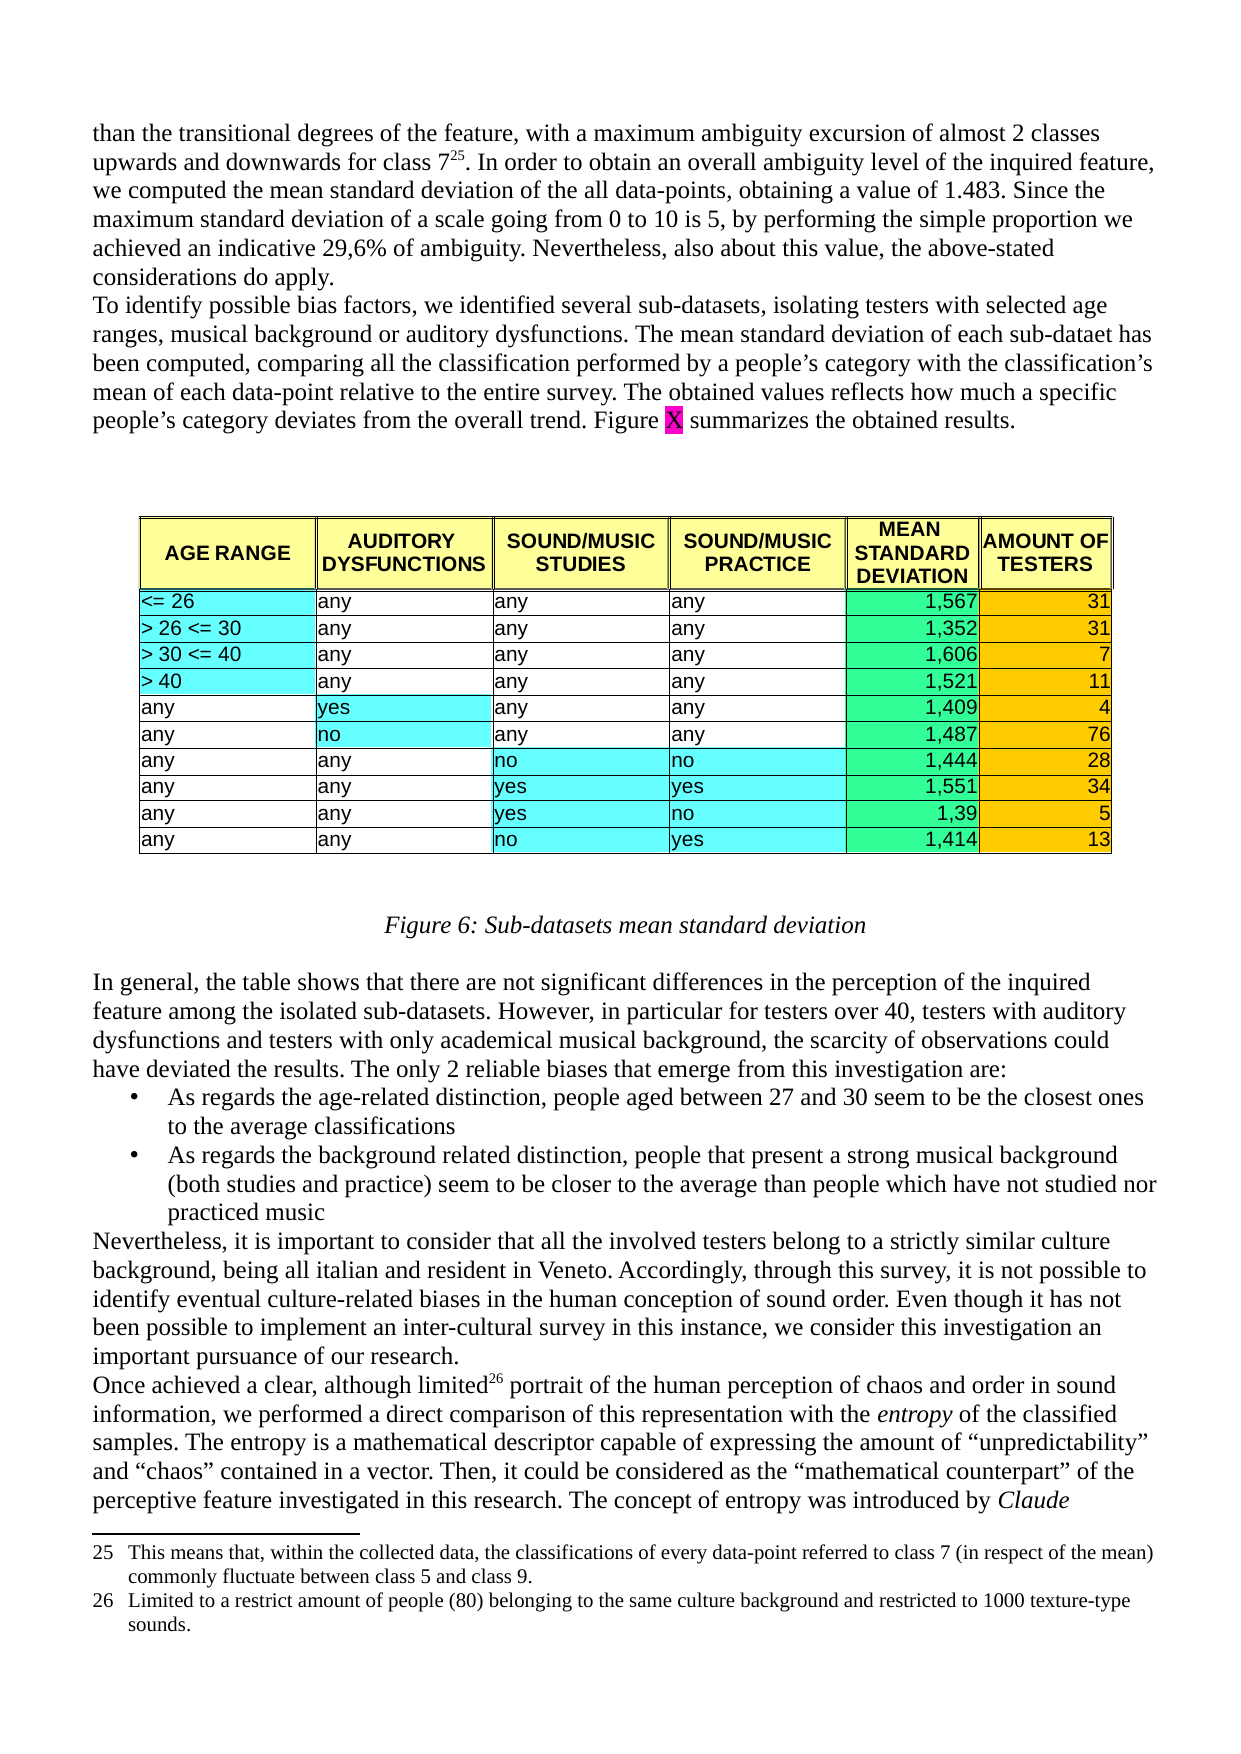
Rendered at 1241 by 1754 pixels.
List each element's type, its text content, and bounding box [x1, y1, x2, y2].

list As regards the background related distinction, people that present a strong musical background (both studies and practice) seem to be closer to the average than people which have not studied nor practiced music [130, 1140, 1160, 1226]
text Limited to a restrict amount of people (80) belonging to the same culture background and restricted to 1000 texture-type sounds. [92, 1588, 1160, 1636]
text In general, the table shows that there are not significant differences in the perception of the inquired feature among the isolated sub-datasets. However, in particular for testers over 40, testers with auditory dysfunctions and testers with only academical musical background, the scarcity of observations could have deviated the results. The only 2 reliable biases that emerge from this investigation are: [92, 967, 1160, 1082]
text This means that, within the collected data, the classifications of every data-point referred to class 7 (in respect of the mean) commonly fluctuate between class 5 and class 9. [92, 1539, 1160, 1588]
text Once achieved a clear, although limited portrait of the human perception of chaos and order in sound information, we performed a direct comparison of this representation with the entropy of the classified samples. The entropy is a mathematical descriptor capable of expressing the amount of “unpredictability” and “chaos” contained in a vector. Then, it could be considered as the “mathematical counterpart” of the perceptive feature investigated in this research. The concept of entropy was introduced by Claude [92, 1370, 1160, 1514]
text To identify possible bias factors, we identified several sub-datasets, isolating testers with selected age ranges, musical background or auditory dysfunctions. The mean standard deviation of each sub-dataet has been computed, comparing all the classification performed by a people’s category with the classification’s mean of each data-point relative to the entire survey. The obtained values reflects how much a specific people’s category deviates from the overall trend. Figure X summarizes the obtained results. [92, 291, 1160, 434]
text Nevertheless, it is important to consider that all the involved testers belong to a strictly similar culture background, being all italian and resident in Veneto. Accordingly, through this survey, it is not possible to identify eventual culture-related biases in the human conception of sound order. Even though it has not been possible to implement an inter-cultural survey in this instance, we consider this investigation an important pursuance of our research. [92, 1226, 1160, 1370]
text than the transitional degrees of the feature, with a maximum ambiguity excursion of almost 2 classes upwards and downwards for class 7. In order to obtain an overall ambiguity level of the inquired feature, we computed the mean standard deviation of the all data-points, obtaining a value of 1.483. Since the maximum standard deviation of a scale going from 0 to 10 is 5, by performing the simple proportion we achieved an indicative 29,6% of ambiguity. Nevertheless, also about this value, the above-stated considerations do apply. [92, 118, 1160, 291]
text Figure 6: Sub-datasets mean standard deviation [139, 910, 1114, 939]
list As regards the age-related distinction, people aged between 27 and 30 seem to be the closest ones to the average classifications [130, 1082, 1160, 1140]
